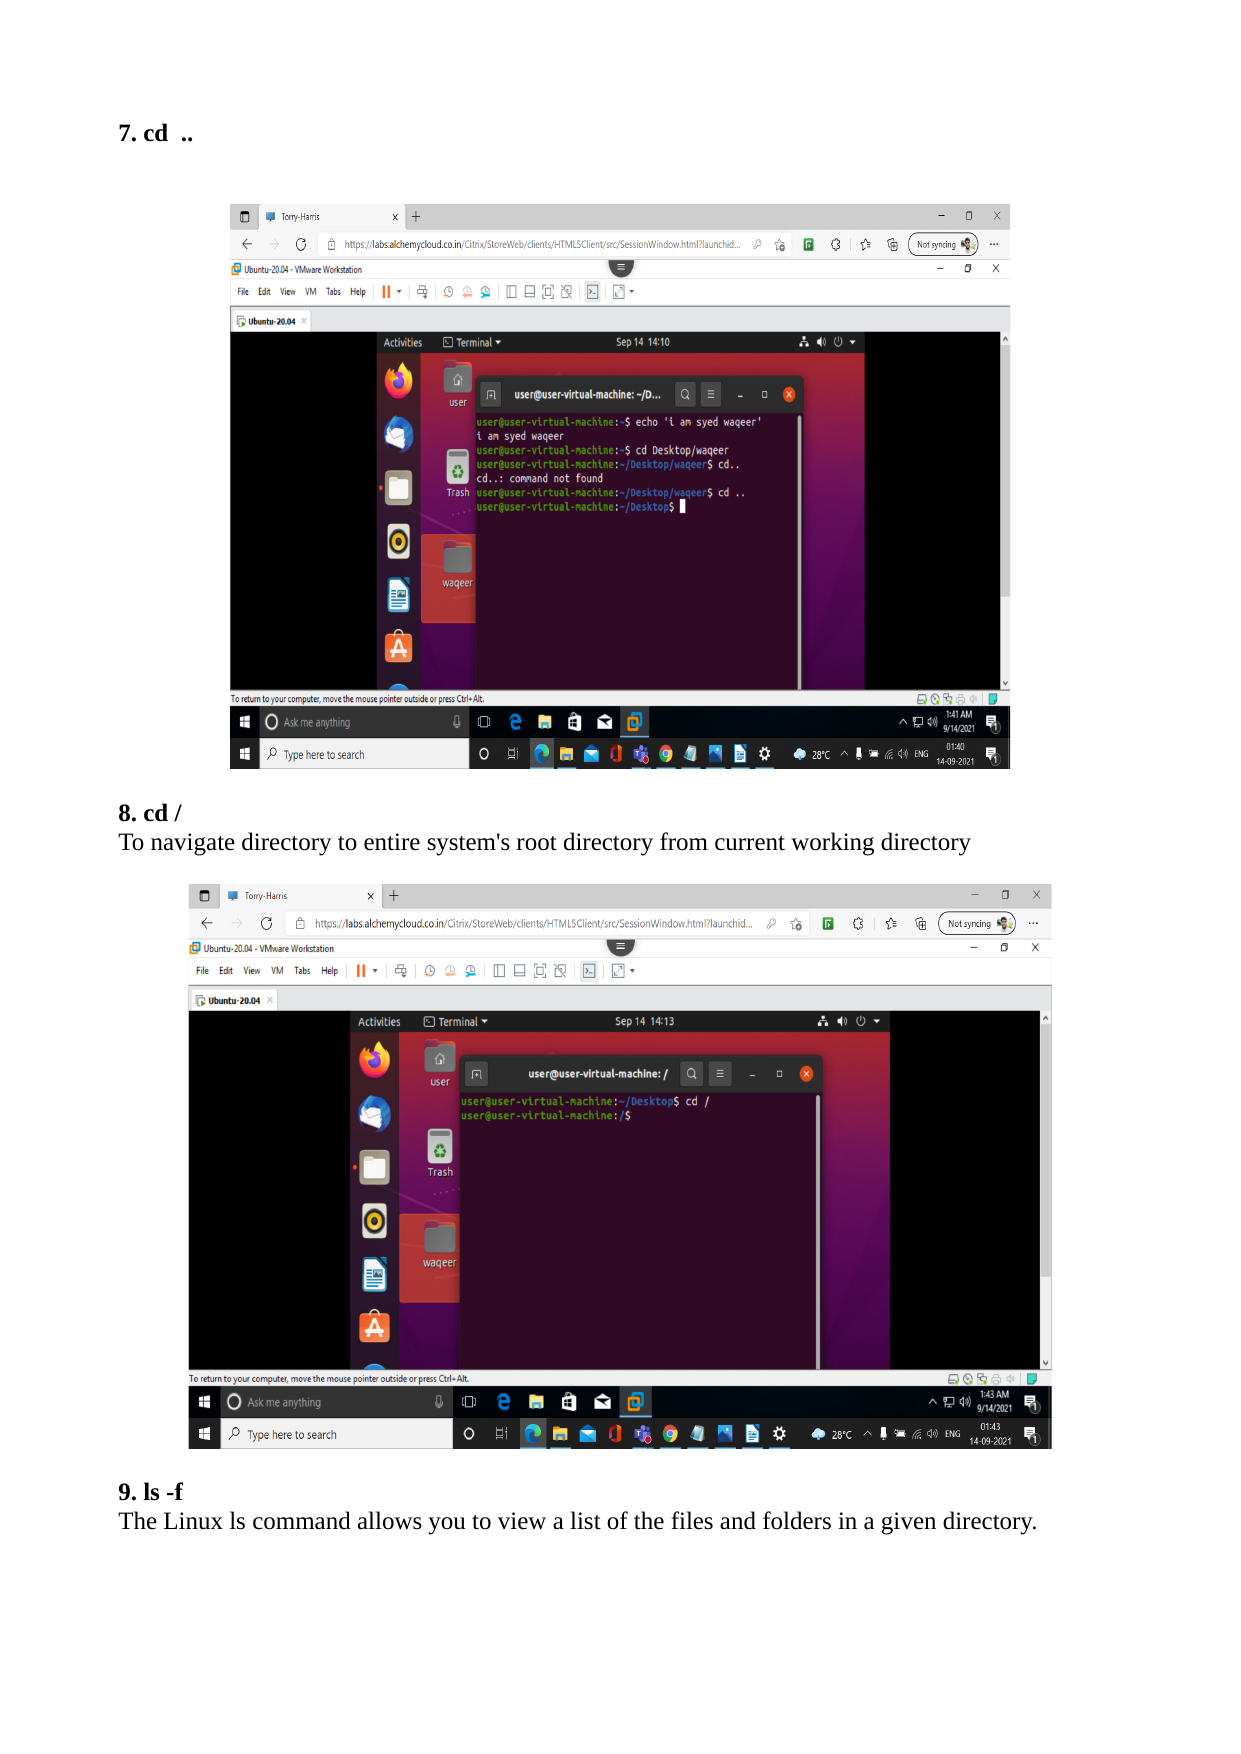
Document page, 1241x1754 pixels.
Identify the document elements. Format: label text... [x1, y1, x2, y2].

picture [230, 204, 1011, 769]
picture [188, 884, 1052, 1449]
text The Linux ls command allows you to view a list of the files and folders in a given directory. [118, 1506, 1122, 1535]
text 9. ls -f [118, 1477, 1122, 1506]
text 8. cd / [118, 798, 1122, 827]
text 7. cd .. [118, 118, 1122, 147]
text To navigate directory to entire system's root directory from current working directory [118, 827, 1122, 855]
